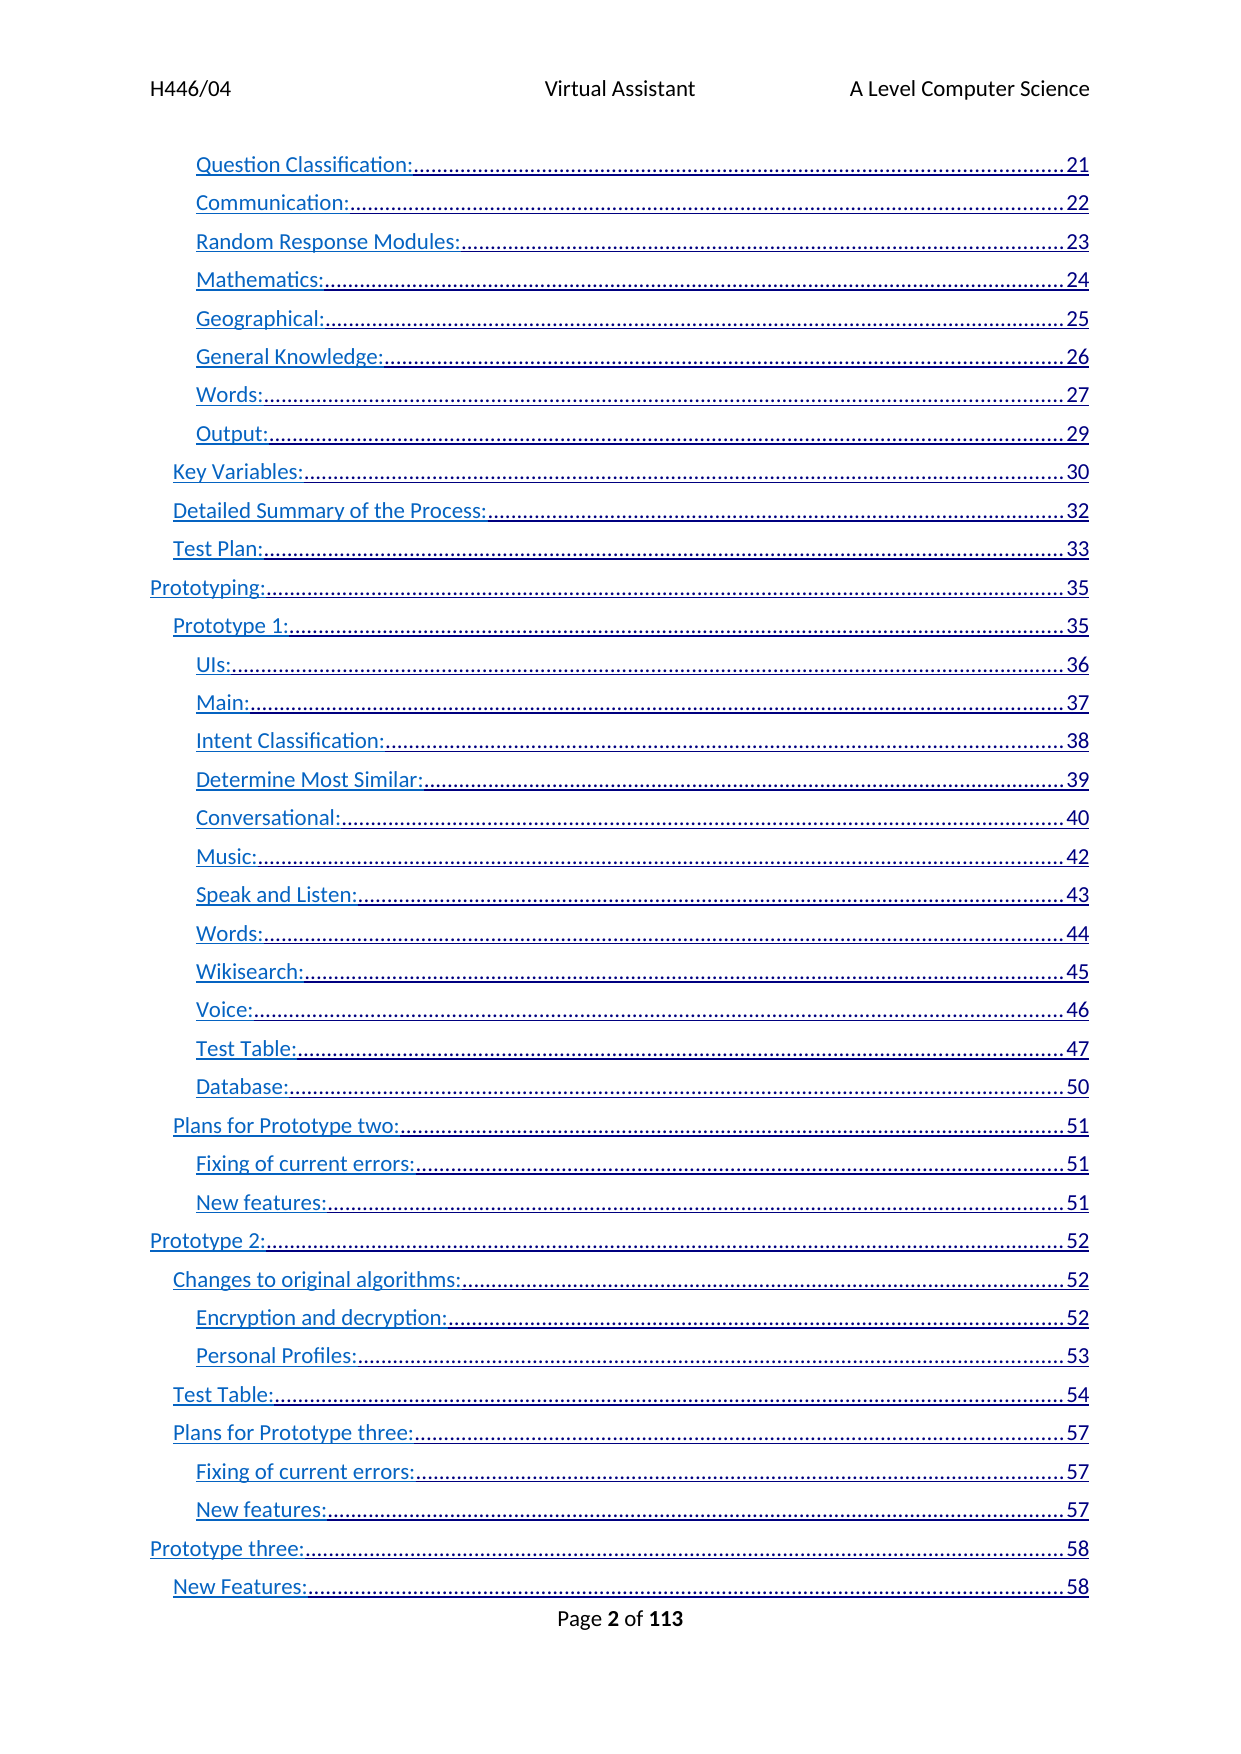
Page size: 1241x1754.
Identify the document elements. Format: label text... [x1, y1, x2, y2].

text Prototype 1: 35 [173, 611, 1090, 639]
text Communication: 22 [196, 188, 1090, 216]
text Random Response Modules: 23 [196, 227, 1090, 255]
text Speak and Listen: 43 [196, 880, 1090, 908]
text Fixing of current errors: 57 [196, 1457, 1090, 1485]
text Wikisearch: 45 [196, 957, 1090, 985]
text Test Table: 54 [173, 1380, 1090, 1408]
text Voice: 46 [196, 996, 1090, 1024]
text General Knowledge: 26 [196, 342, 1090, 370]
text Changes to original algorithms: 52 [173, 1265, 1090, 1293]
text Key Variables: 30 [173, 457, 1090, 486]
text Words: 44 [196, 919, 1090, 947]
text Determine Most Similar: 39 [196, 765, 1090, 793]
text Plans for Prototype two: 51 [173, 1111, 1090, 1139]
text Conversational: 40 [196, 803, 1090, 831]
text Main: 37 [196, 688, 1090, 716]
text Words: 27 [196, 381, 1090, 409]
text Music: 42 [196, 842, 1090, 870]
text Prototyping: 35 [150, 573, 1090, 601]
text Mathematics: 24 [196, 265, 1090, 293]
text Personal Profiles: 53 [196, 1342, 1090, 1369]
text Encryption and decryption: 52 [196, 1303, 1090, 1331]
text Output: 29 [196, 419, 1090, 447]
text Prototype 2: 52 [150, 1226, 1090, 1254]
text Test Table: 47 [196, 1034, 1090, 1062]
text Prototype three: 58 [150, 1534, 1090, 1562]
text Plans for Prototype three: 57 [173, 1418, 1090, 1446]
text Database: 50 [196, 1072, 1090, 1101]
text Test Plan: 33 [173, 534, 1090, 562]
text New Features: 58 [173, 1572, 1090, 1600]
text Geographical: 25 [196, 304, 1090, 332]
text New features: 51 [196, 1188, 1090, 1216]
text Fixing of current errors: 51 [196, 1149, 1090, 1177]
text New features: 57 [196, 1495, 1090, 1523]
text Question Classification: 21 [196, 150, 1090, 178]
text Detailed Summary of the Process: 32 [173, 496, 1090, 524]
text UIs: 36 [196, 650, 1090, 678]
text Intent Classification: 38 [196, 727, 1090, 754]
